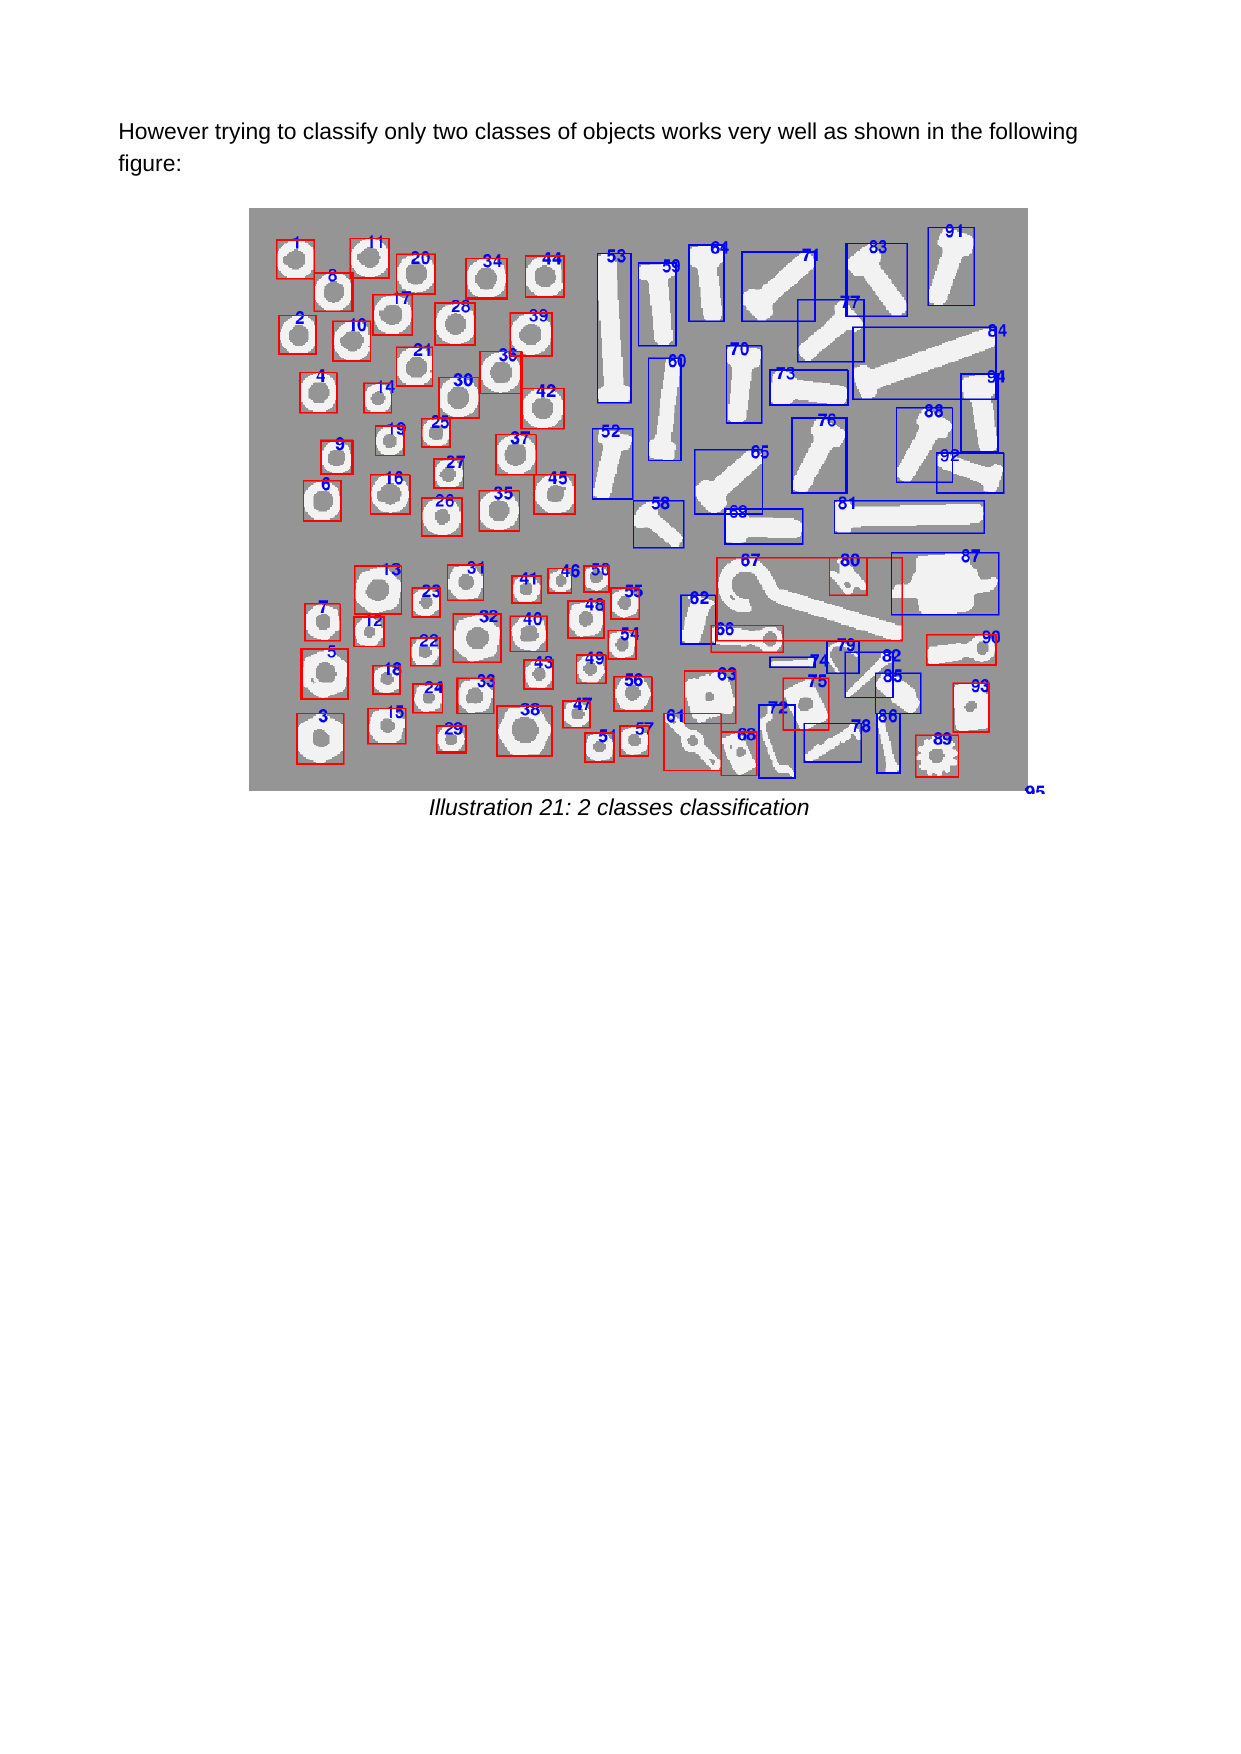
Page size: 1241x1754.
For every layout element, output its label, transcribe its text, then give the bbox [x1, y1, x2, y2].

text However trying to classify only two classes of objects works very well as shown in the following figure: [118, 118, 1122, 176]
text Illustration 21: 2 classes classification [118, 794, 1122, 820]
picture [118, 208, 1123, 794]
